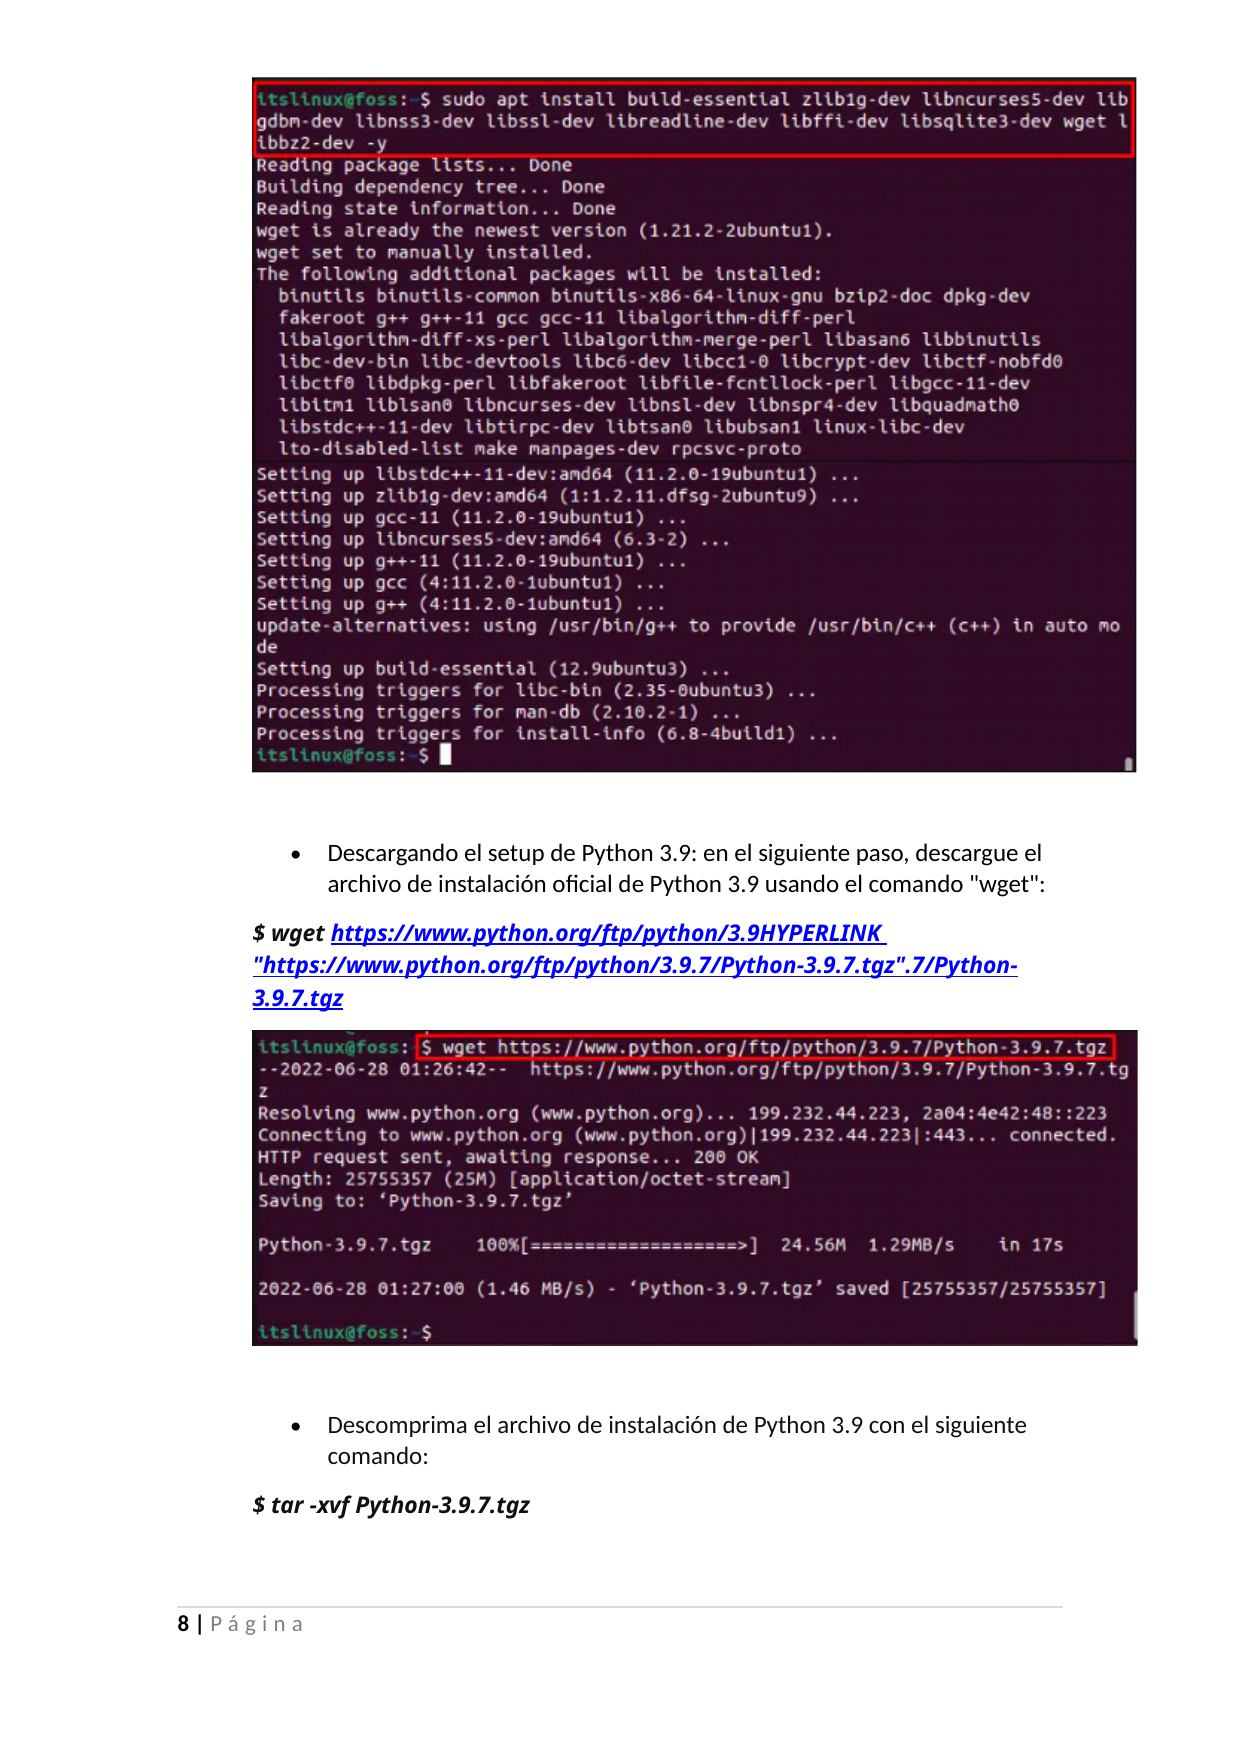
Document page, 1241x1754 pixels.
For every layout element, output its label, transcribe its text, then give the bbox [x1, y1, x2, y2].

text $ wget https://www.python.org/ftp/python/3.9HYPERLINK "https://www.python.org/ftp/python/3.9.7/Python-3.9.7.tgz".7/Python-3.9.7.tgz [252, 917, 1063, 1013]
list Descargando el setup de Python 3.9: en el siguiente paso, descargue el archivo de instalación oficial de Python 3.9 usando el comando "wget": [290, 837, 1063, 899]
list Descomprima el archivo de instalación de Python 3.9 con el siguiente comando: [290, 1409, 1063, 1471]
text $ tar -xvf Python-3.9.7.tgz [252, 1489, 1063, 1520]
